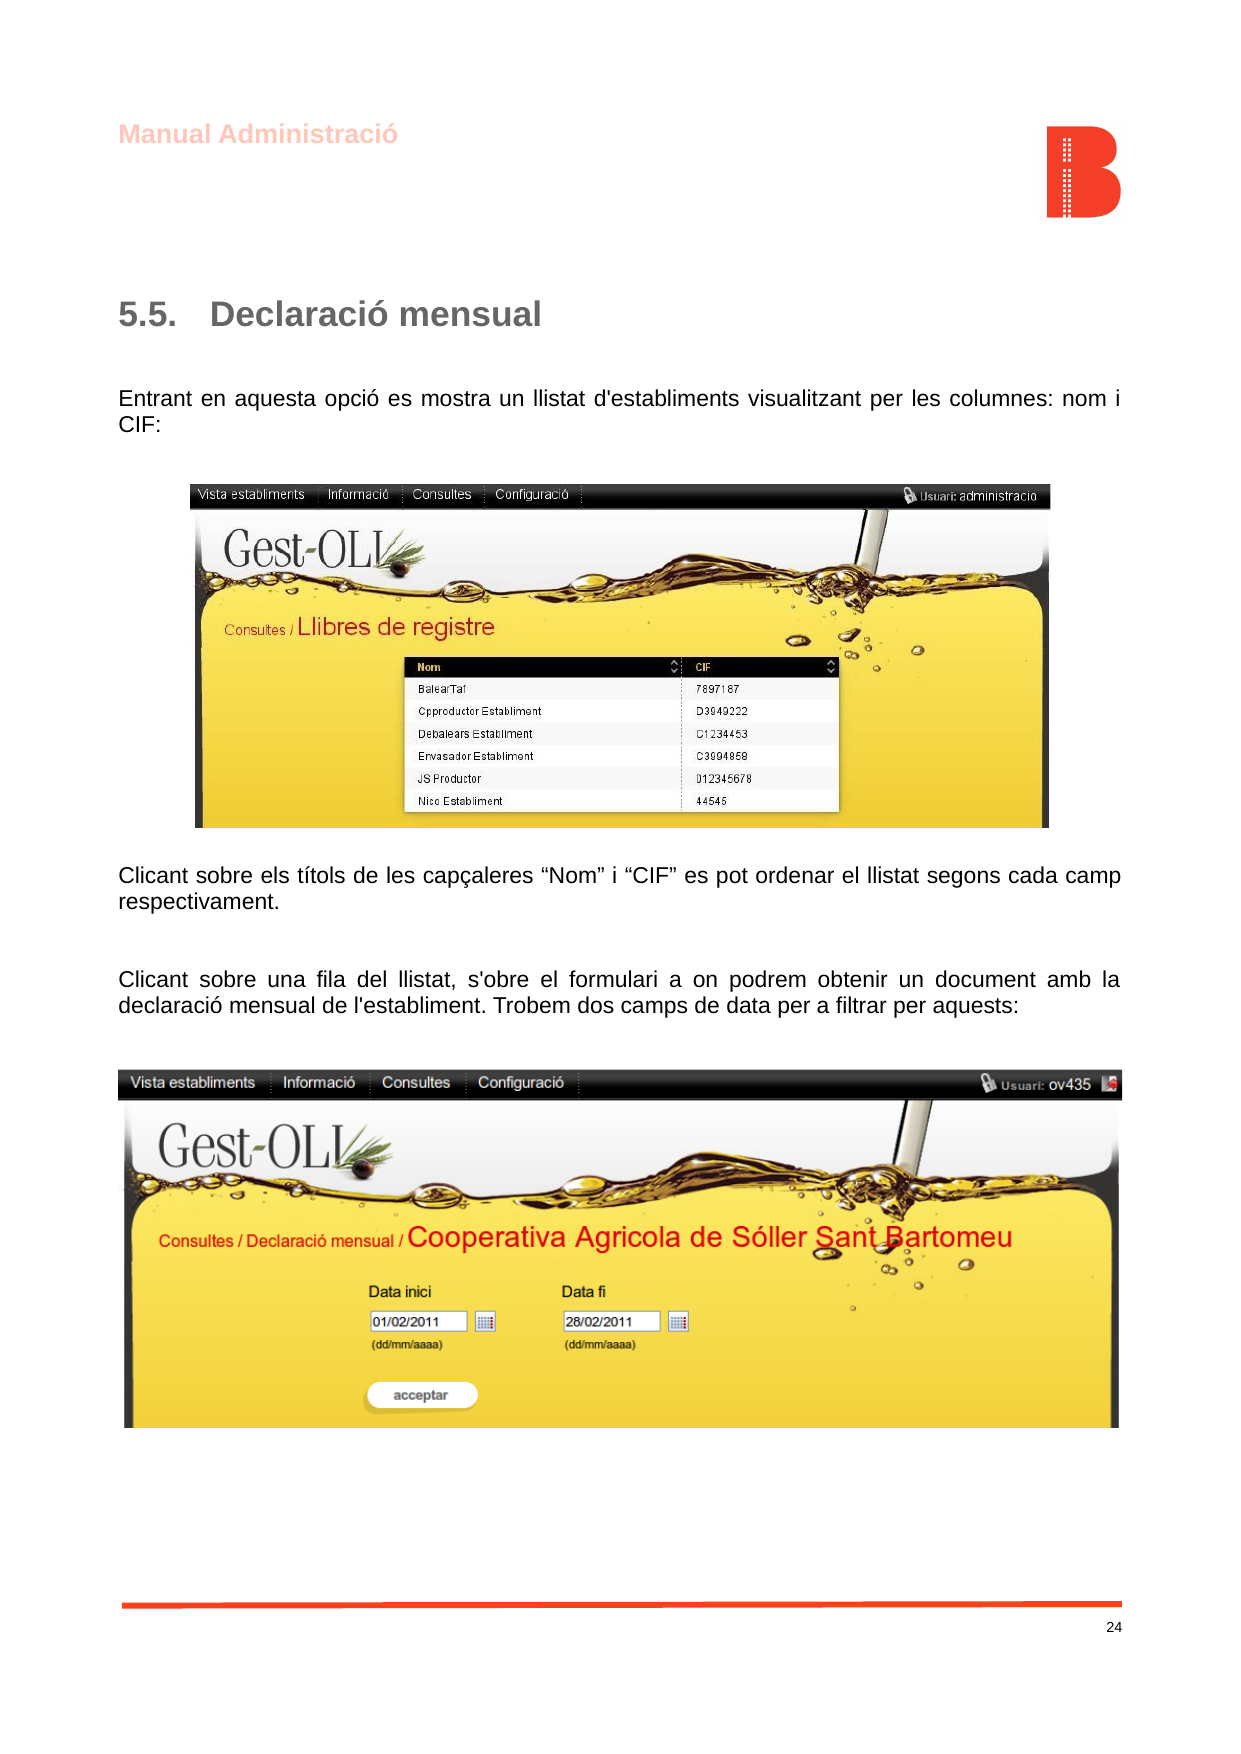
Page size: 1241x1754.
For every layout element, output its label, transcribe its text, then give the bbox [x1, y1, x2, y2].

text Clicant sobre una fila del llistat, s'obre el formulari a on podrem obtenir un document amb la declaració mensual de l'establiment. Trobem dos camps de data per a filtrar per aquests: [118, 966, 1122, 1018]
picture [190, 484, 1051, 828]
picture [118, 1069, 1123, 1428]
text Clicant sobre els títols de les capçaleres “Nom” i “CIF” es pot ordenar el llistat segons cada camp respectivament. [118, 862, 1122, 914]
picture [1036, 124, 1130, 221]
subtitle Declaració mensual [118, 293, 1122, 333]
text Entrant en aquesta opció es mostra un llistat d'establiments visualitzant per les columnes: nom i CIF: [118, 385, 1122, 437]
